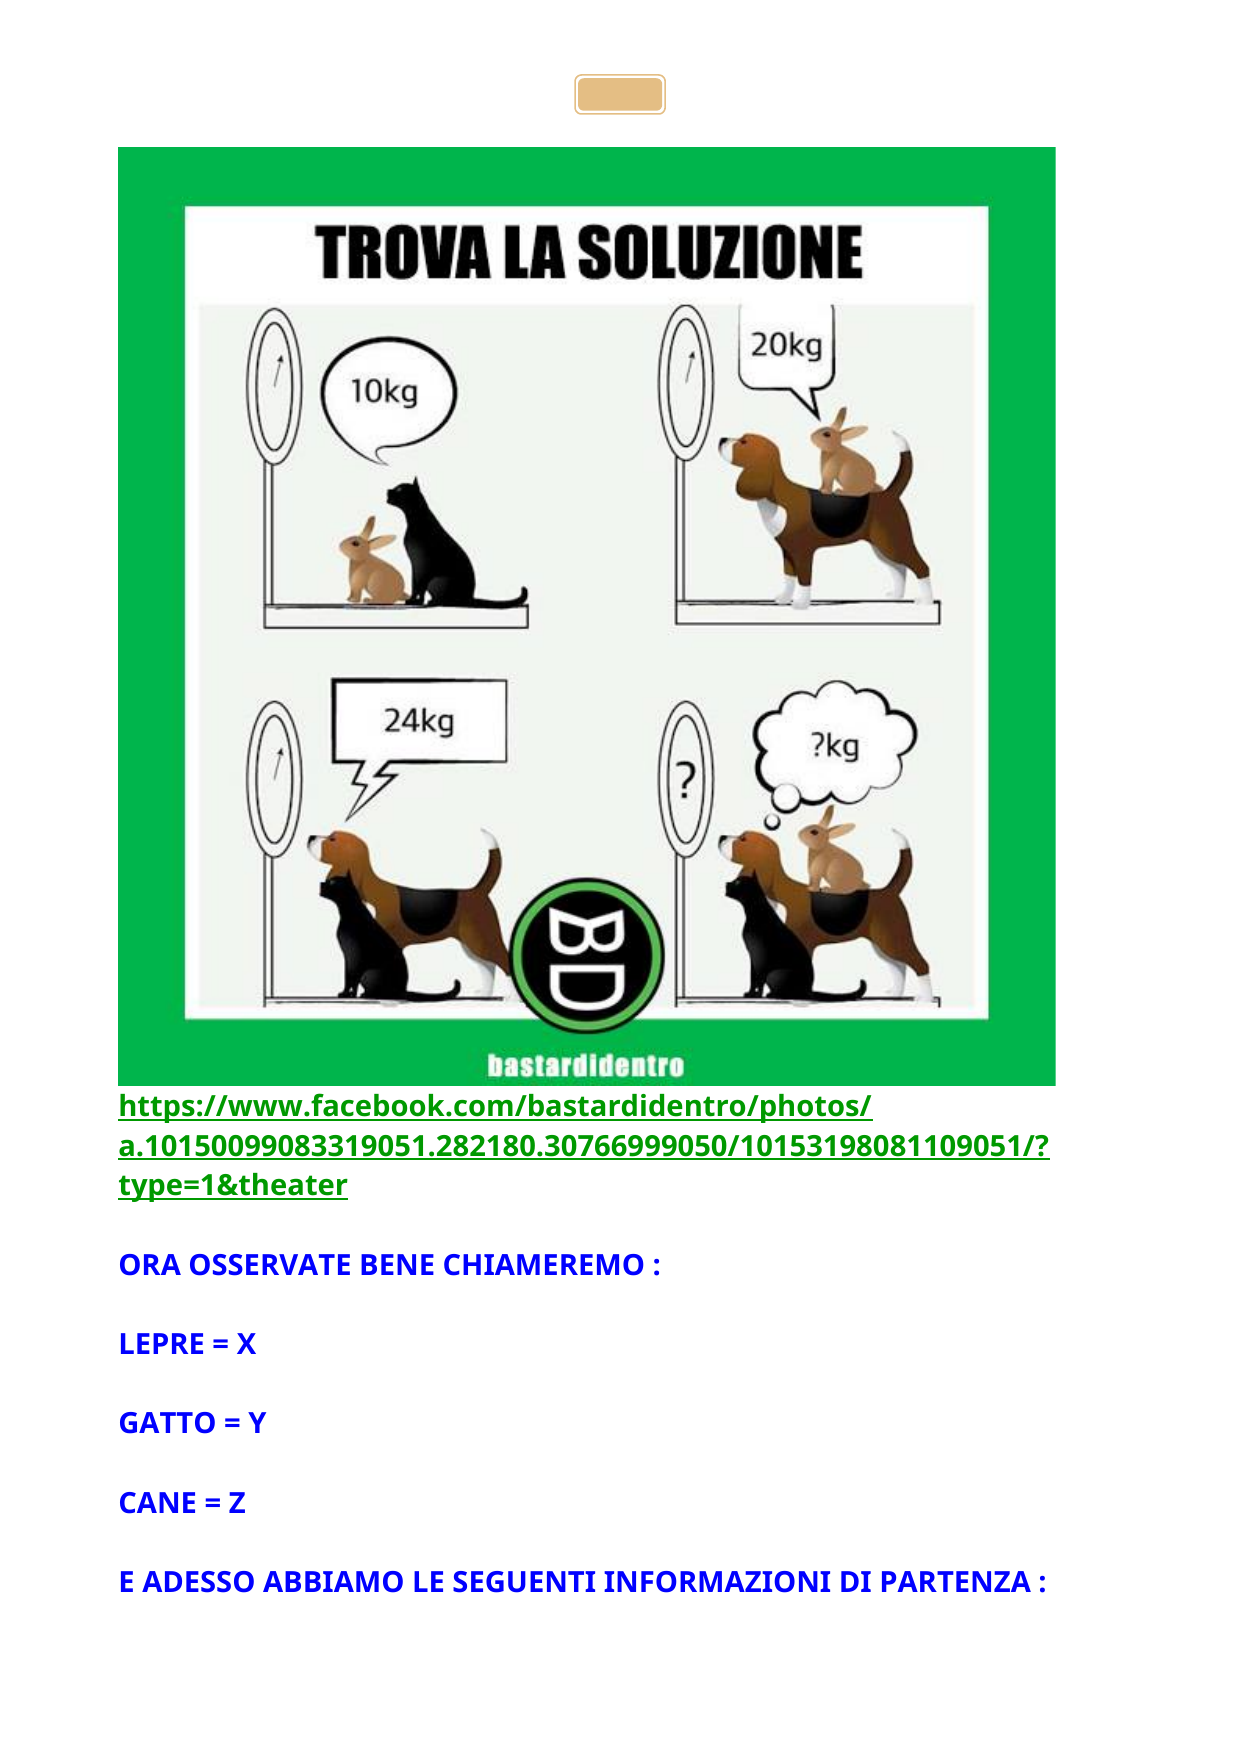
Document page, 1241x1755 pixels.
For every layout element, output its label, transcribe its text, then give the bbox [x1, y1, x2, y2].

text https://www.facebook.com/bastardidentro/photos/a.10150099083319051.282180.30766999050/10153198081109051/?type=1&theater [118, 1085, 1122, 1204]
text E ADESSO ABBIAMO LE SEGUENTI INFORMAZIONI DI PARTENZA : [118, 1561, 1122, 1601]
text GATTO = Y [118, 1403, 1122, 1442]
text LEPRE = X [118, 1323, 1122, 1363]
text ORA OSSERVATE BENE CHIAMEREMO : [118, 1244, 1122, 1284]
text CANE = Z [118, 1482, 1122, 1522]
